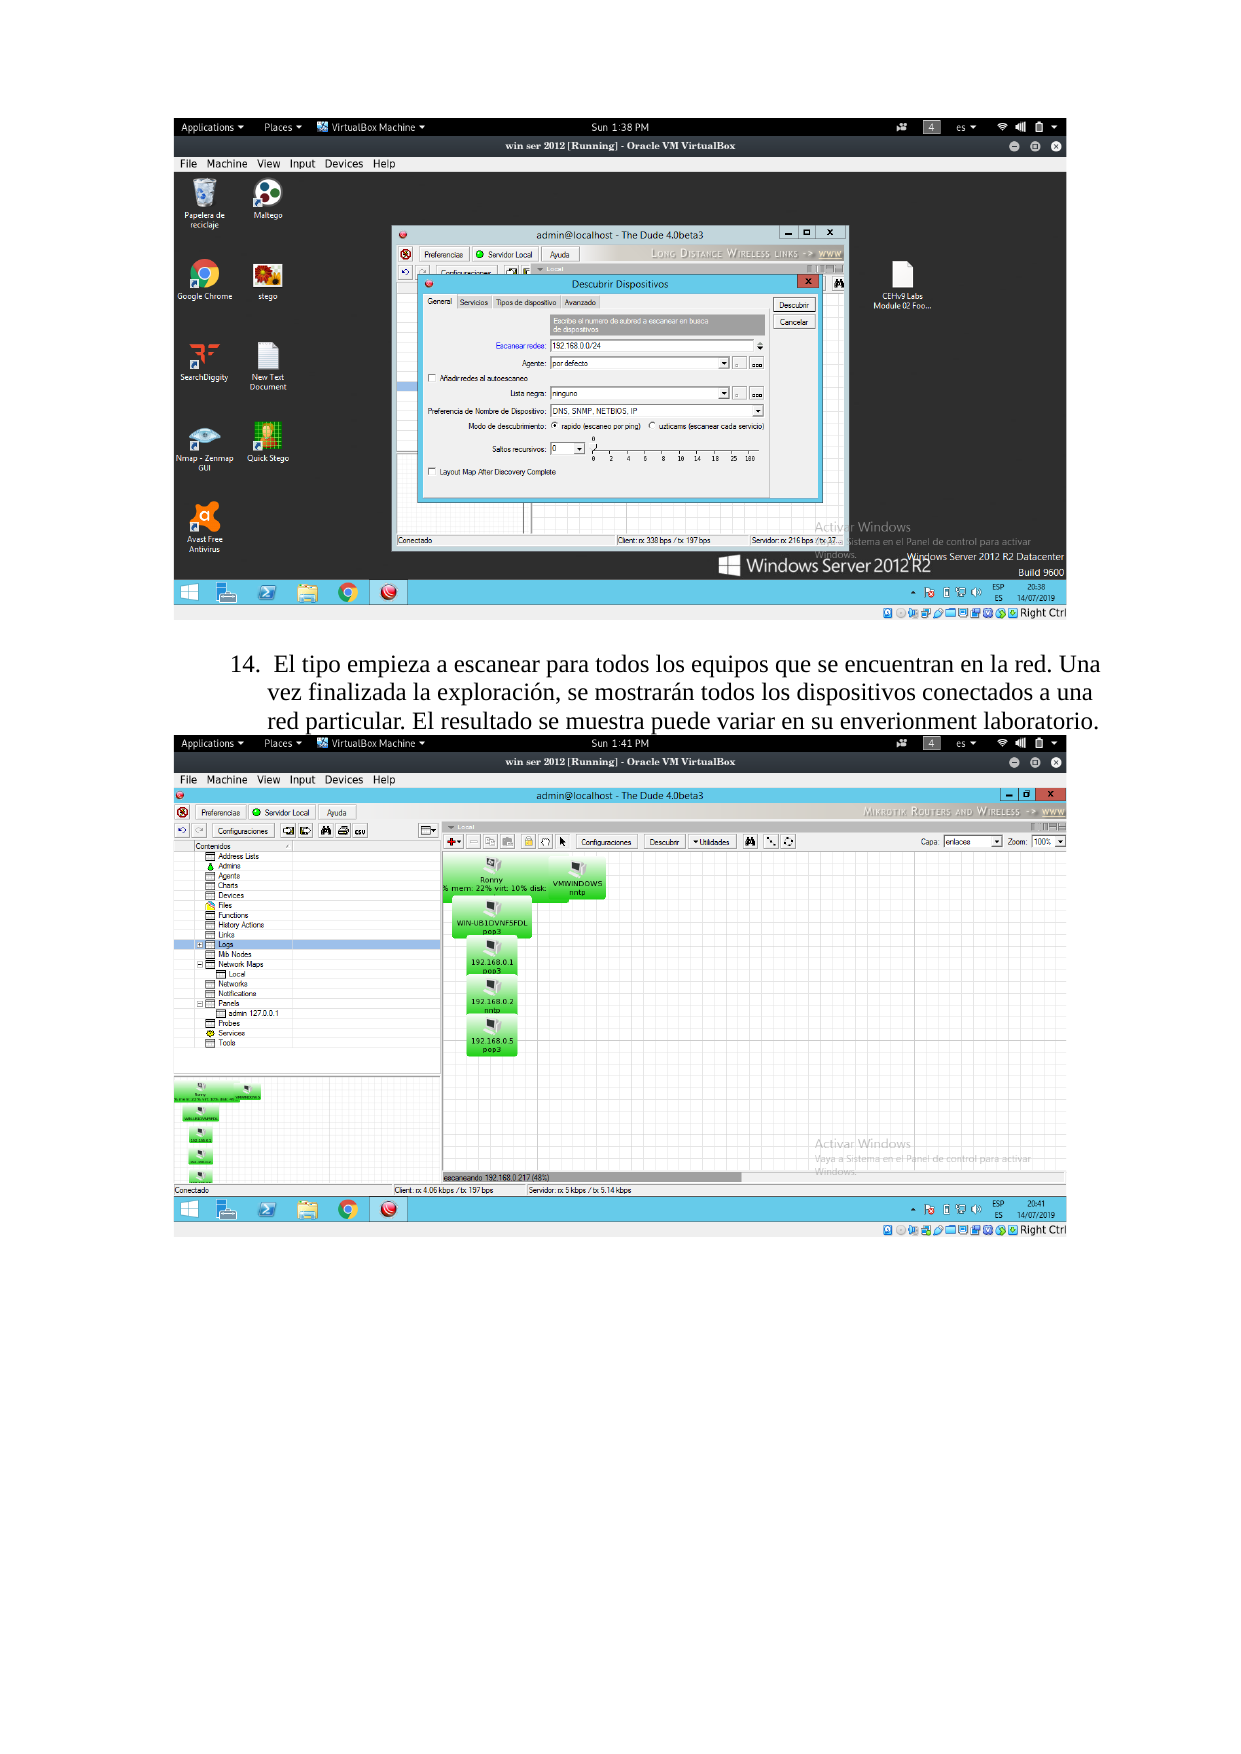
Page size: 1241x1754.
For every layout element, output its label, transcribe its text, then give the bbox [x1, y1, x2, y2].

picture [173, 118, 1067, 620]
picture [173, 735, 1067, 1237]
list El tipo empieza a escanear para todos los equipos que se encuentran en la red. Una vez finalizada la exploración, se mostrarán todos los dispositivos conectados a una red particular. El resultado se muestra puede variar en su enverionment laboratorio. [229, 649, 1122, 735]
